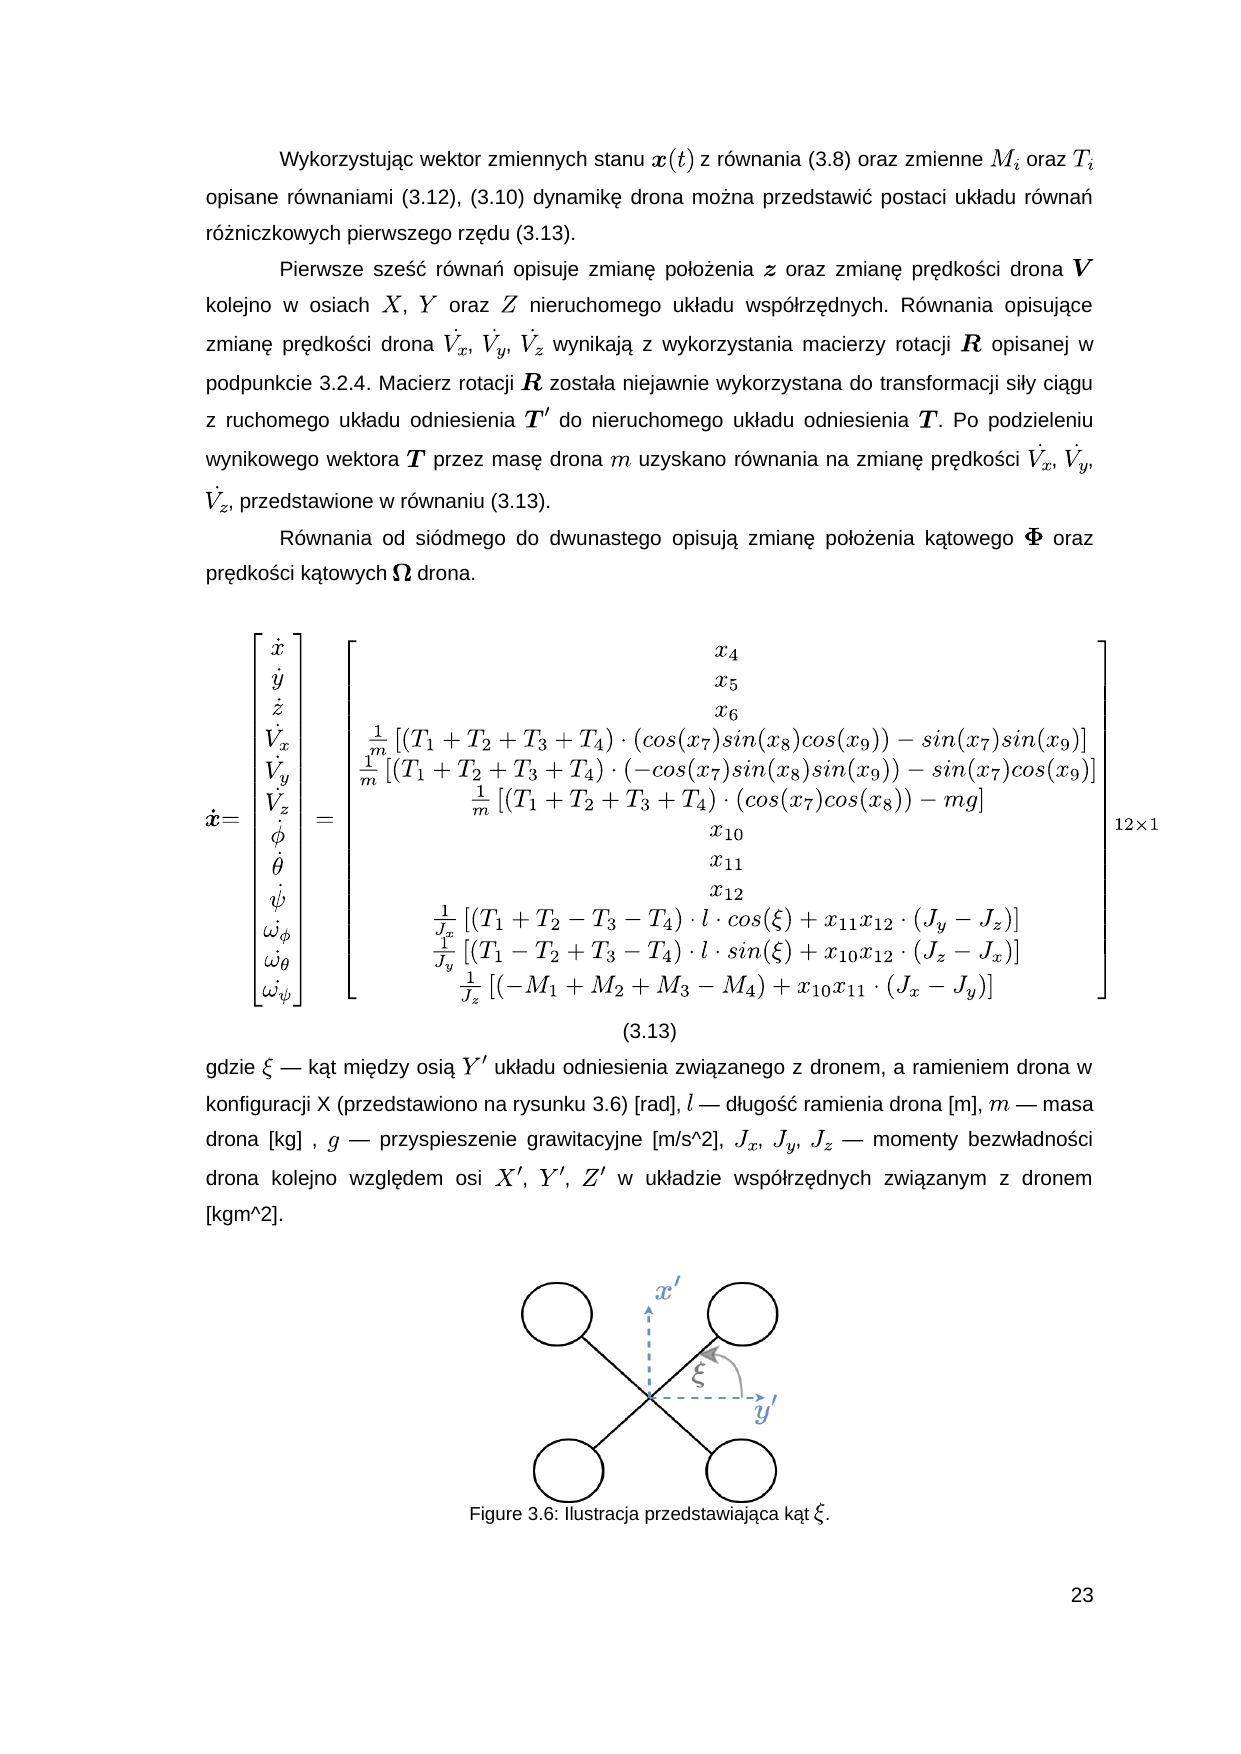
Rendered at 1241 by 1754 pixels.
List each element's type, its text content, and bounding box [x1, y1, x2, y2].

text Figure 3.6: Ilustracja przedstawiająca kąt . [418, 1251, 881, 1525]
picture [520, 1250, 779, 1503]
text Wykorzystując wektor zmiennych stanu z równania (3.8) oraz zmienne oraz opisane równaniami (3.12), (3.10) dynamikę drona można przedstawić postaci układu równań różniczkowych pierwszego rzędu (3.13). [206, 147, 1093, 245]
text Równania od siódmego do dwunastego opisują zmianę położenia kątowego oraz prędkości kątowych drona. [206, 525, 1093, 585]
text (3.13) [206, 597, 1093, 1043]
text gdzie — kąt między osią układu odniesienia związanego z dronem, a ramieniem drona w konfiguracji X (przedstawiono na rysunku 3.6) [rad], — długość ramienia drona [m], — masa drona [kg] , — przyspieszenie grawitacyjne [m/s^2], , , — momenty bezwładności drona kolejno względem osi , , w układzie współrzędnych związanym z dronem [kgm^2]. [206, 1055, 1093, 1226]
text Pierwsze sześć równań opisuje zmianę położenia oraz zmianę prędkości drona kolejno w osiach , oraz nieruchomego układu współrzędnych. Równania opisujące zmianę prędkości drona , , wynikają z wykorzystania macierzy rotacji opisanej w podpunkcie 3.2.4. Macierz rotacji została niejawnie wykorzystana do transformacji siły ciągu z ruchomego układu odniesienia do nieruchomego układu odniesienia . Po podzieleniu wynikowego wektora przez masę drona uzyskano równania na zmianę prędkości , , , przedstawione w równaniu (3.13). [206, 257, 1093, 513]
